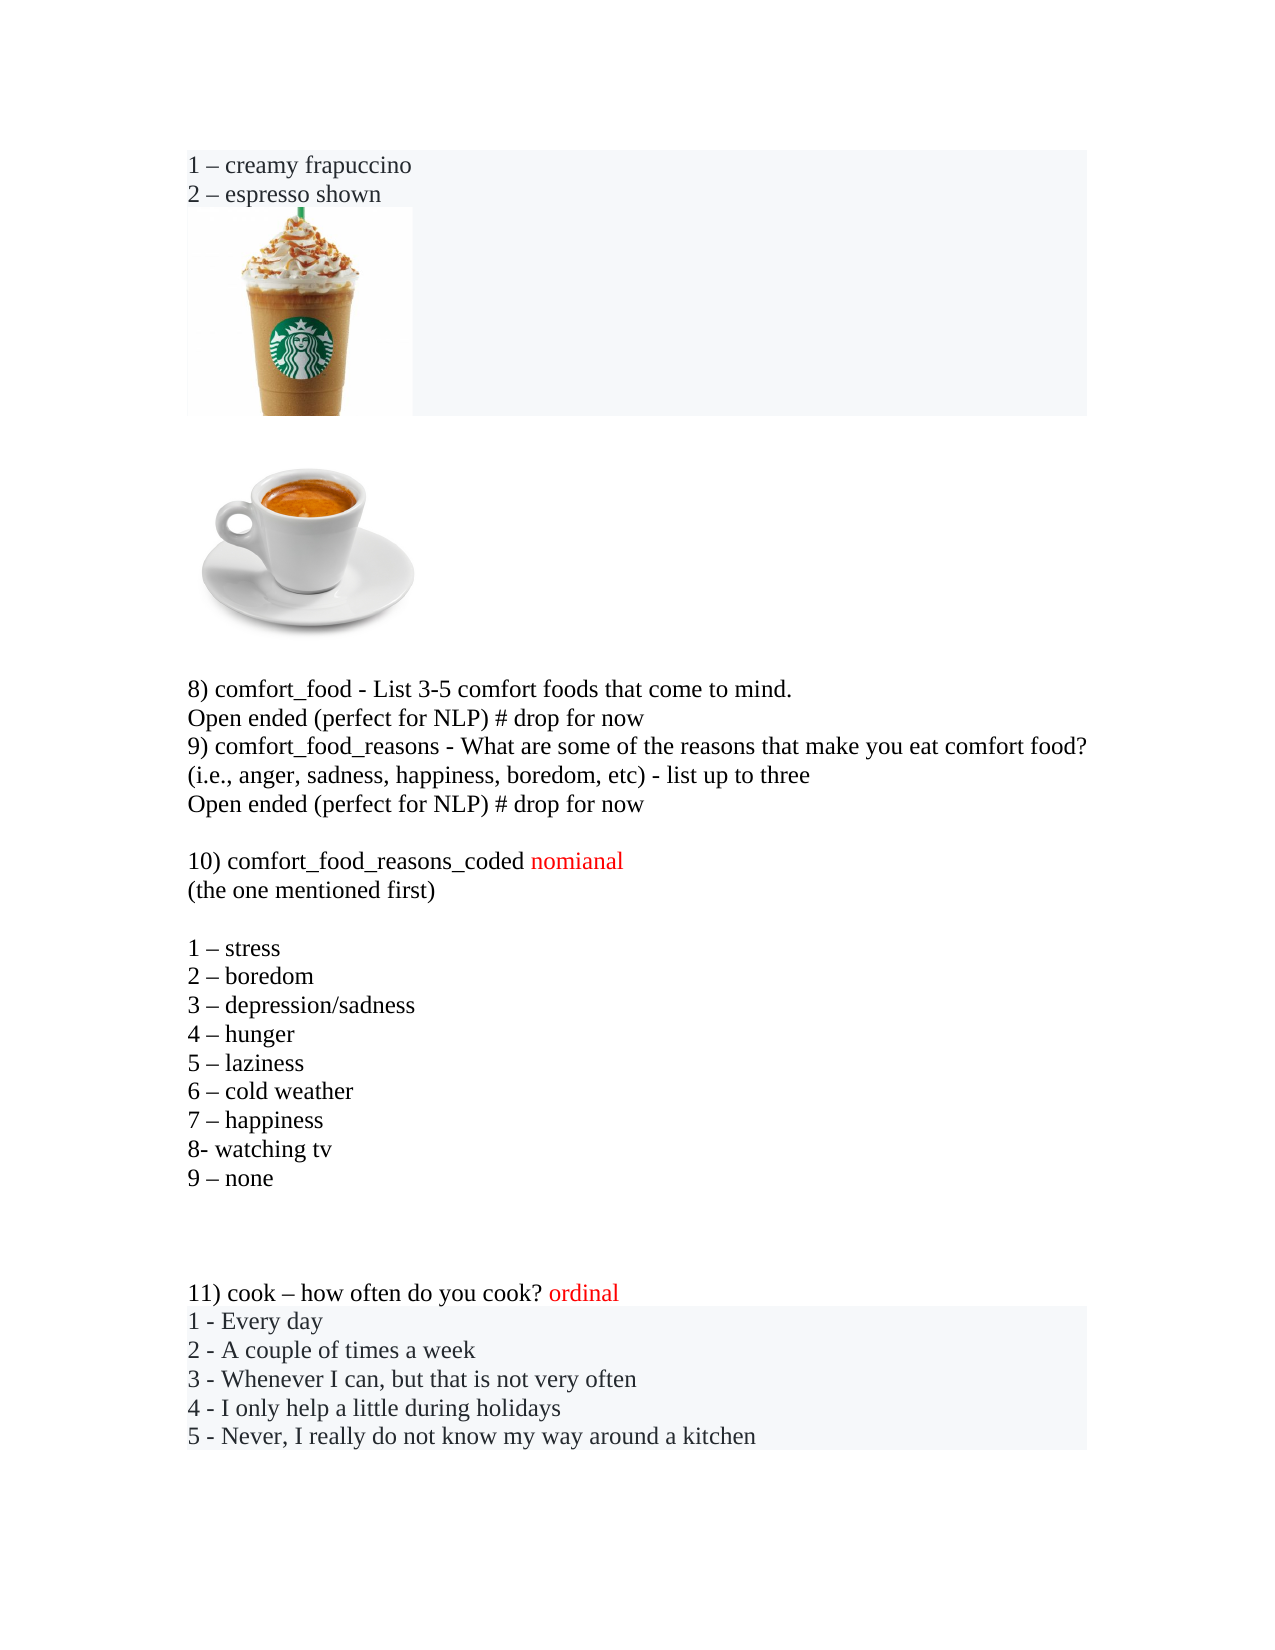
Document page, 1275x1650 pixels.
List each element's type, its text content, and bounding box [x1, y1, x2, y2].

text (the one mentioned first) [187, 875, 1087, 904]
text 3 – depression/sadness [187, 990, 1087, 1019]
text 1 - Every day [187, 1306, 1087, 1335]
text 8) comfort_food - List 3-5 comfort foods that come to mind. [187, 674, 1087, 703]
text 10) comfort_food_reasons_coded nomianal [187, 846, 1087, 875]
text 6 – cold weather [187, 1076, 1087, 1105]
text 1 – stress [187, 933, 1087, 961]
picture [187, 444, 428, 646]
text 2 – espresso shown [187, 179, 1087, 207]
text Open ended (perfect for NLP) # drop for now [187, 789, 1087, 818]
text 5 - Never, I really do not know my way around a kitchen [187, 1421, 1087, 1450]
text 9) comfort_food_reasons - What are some of the reasons that make you eat comfort food? (i.e., anger, sadness, happiness, boredom, etc) - list up to three [187, 731, 1087, 789]
text 2 – boredom [187, 961, 1087, 990]
text 7 – happiness [187, 1105, 1087, 1134]
text Open ended (perfect for NLP) # drop for now [187, 703, 1087, 731]
text 11) cook – how often do you cook? ordinal [187, 1278, 1087, 1306]
text 2 - A couple of times a week [187, 1335, 1087, 1364]
text 3 - Whenever I can, but that is not very often [187, 1364, 1087, 1393]
picture [187, 207, 413, 416]
text 8- watching tv [187, 1134, 1087, 1163]
text 4 - I only help a little during holidays [187, 1393, 1087, 1421]
text 5 – laziness [187, 1048, 1087, 1076]
text 4 – hunger [187, 1019, 1087, 1048]
text 9 – none [187, 1163, 1087, 1191]
text 1 – creamy frapuccino [187, 150, 1087, 179]
